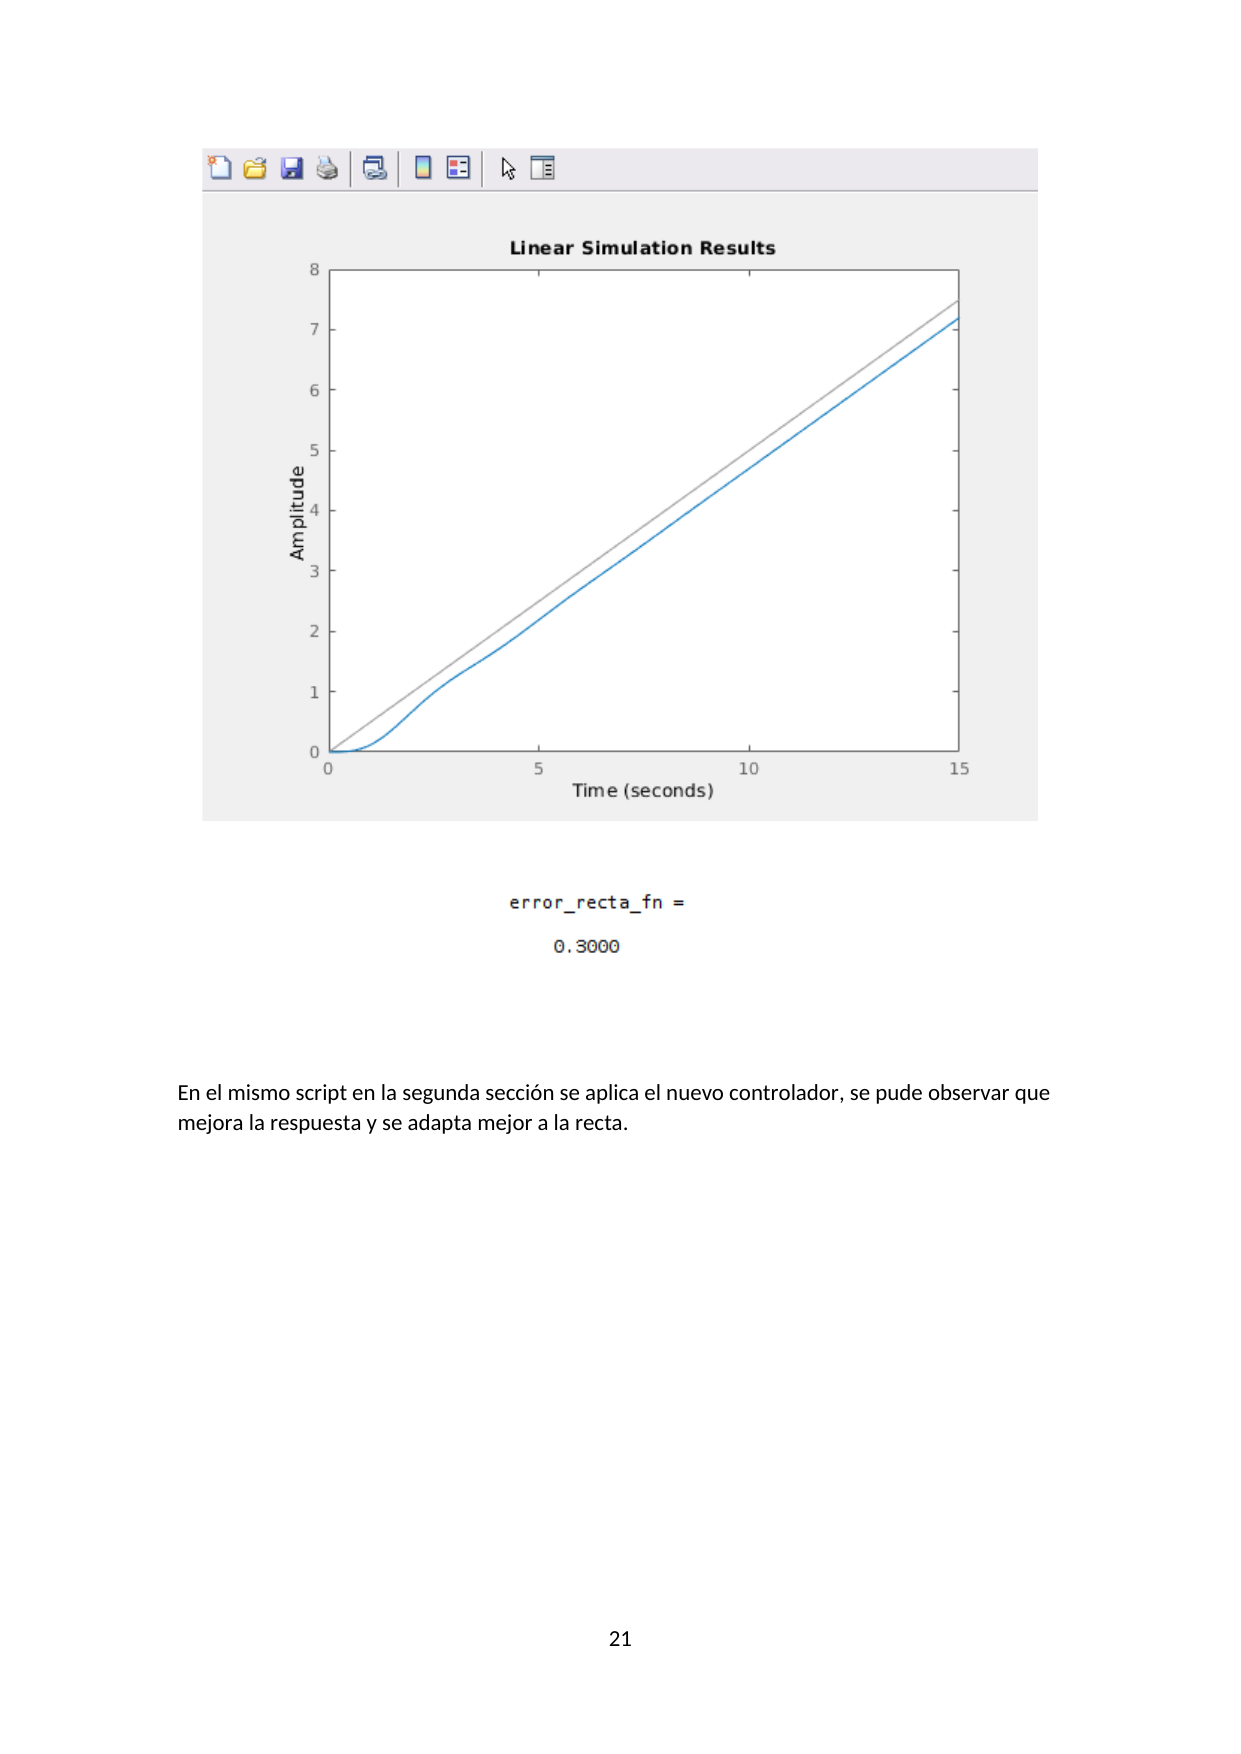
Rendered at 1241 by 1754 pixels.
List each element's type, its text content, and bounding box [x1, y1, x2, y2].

text En el mismo script en la segunda sección se aplica el nuevo controlador, se pude observar que mejora la respuesta y se adapta mejor a la recta. [177, 1078, 1063, 1136]
picture [202, 147, 1038, 821]
picture [503, 885, 737, 964]
